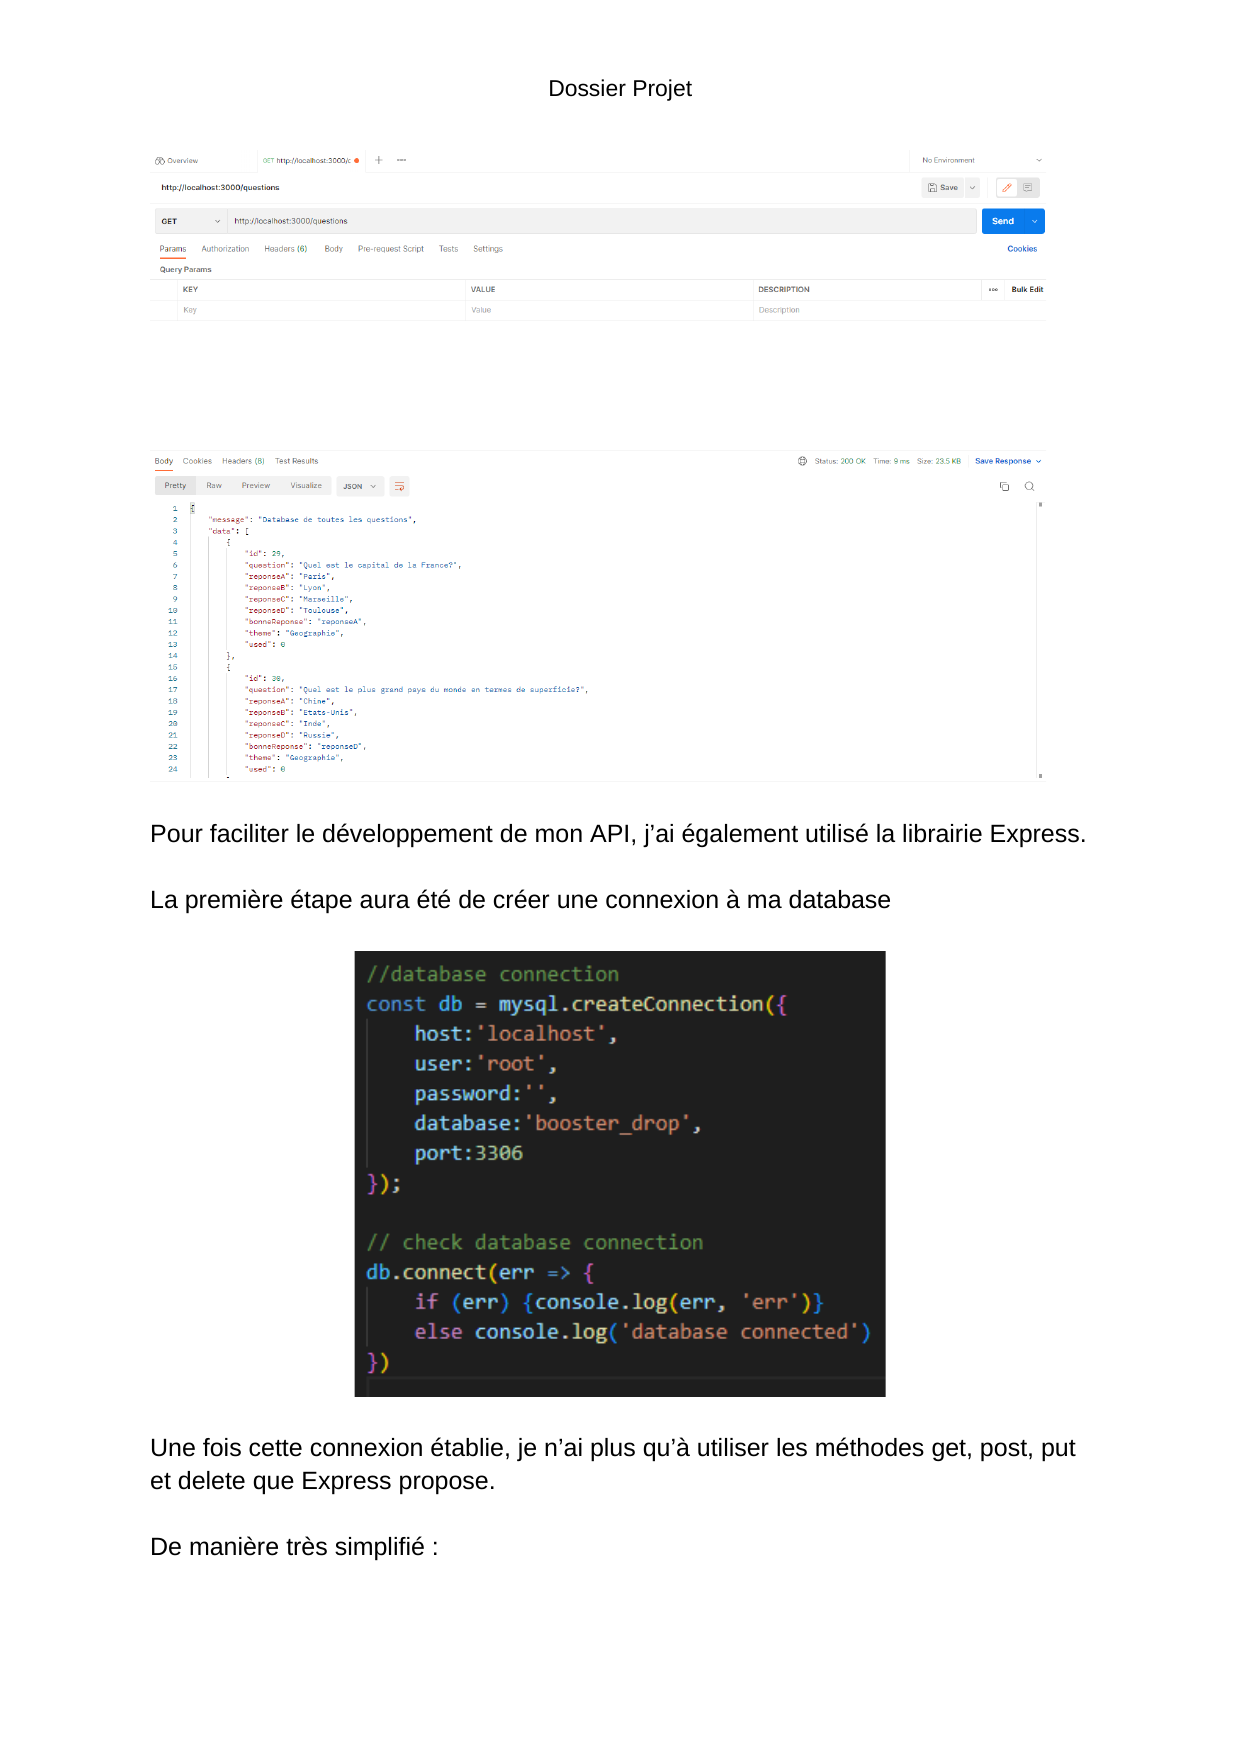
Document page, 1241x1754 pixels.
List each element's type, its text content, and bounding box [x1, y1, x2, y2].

picture [150, 150, 1047, 782]
text Pour faciliter le développement de mon API, j’ai également utilisé la librairie Express. [150, 819, 1090, 848]
text La première étape aura été de créer une connexion à ma database [150, 885, 1090, 914]
text Une fois cette connexion établie, je n’ai plus qu’à utiliser les méthodes get, post, put et delete que Express propose. [150, 1433, 1090, 1495]
picture [354, 951, 886, 1397]
text De manière très simplifié : [150, 1532, 1090, 1561]
